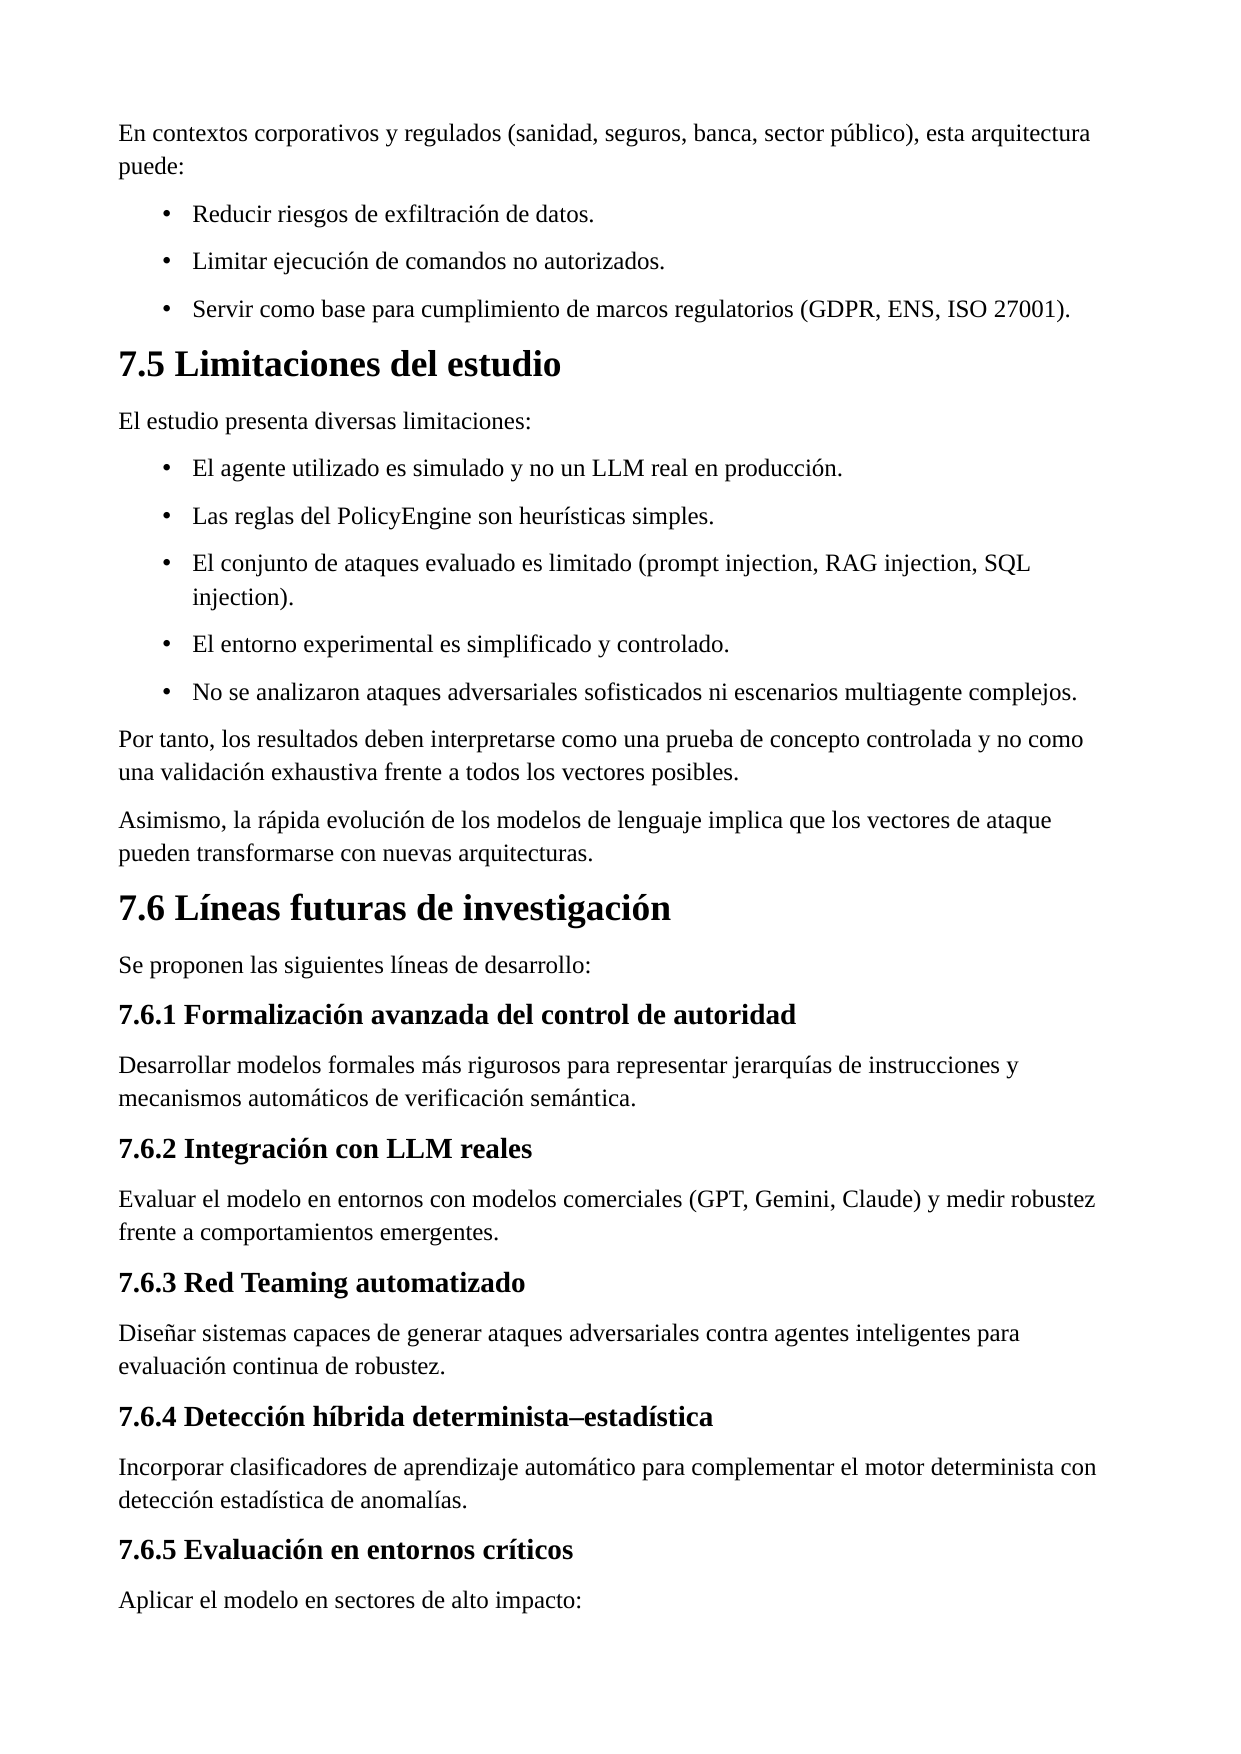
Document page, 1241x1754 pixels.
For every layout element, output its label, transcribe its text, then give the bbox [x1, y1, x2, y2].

list No se analizaron ataques adversariales sofisticados ni escenarios multiagente complejos. [162, 677, 1122, 706]
list Reducir riesgos de exfiltración de datos. [162, 199, 1122, 227]
text Evaluar el modelo en entornos con modelos comerciales (GPT, Gemini, Claude) y medir robustez frente a comportamientos emergentes. [118, 1184, 1122, 1246]
list El entorno experimental es simplificado y controlado. [162, 629, 1122, 658]
text El estudio presenta diversas limitaciones: [118, 406, 1122, 434]
text En contextos corporativos y regulados (sanidad, seguros, banca, sector público), esta arquitectura puede: [118, 118, 1122, 180]
text Por tanto, los resultados deben interpretarse como una prueba de concepto controlada y no como una validación exhaustiva frente a todos los vectores posibles. [118, 724, 1122, 786]
list El agente utilizado es simulado y no un LLM real en producción. [162, 453, 1122, 482]
text Se proponen las siguientes líneas de desarrollo: [118, 950, 1122, 978]
subtitle 7.6 Líneas futuras de investigación [118, 886, 1122, 929]
text Incorporar clasificadores de aprendizaje automático para complementar el motor determinista con detección estadística de anomalías. [118, 1452, 1122, 1513]
subtitle 7.6.2 Integración con LLM reales [118, 1131, 1122, 1165]
list Limitar ejecución de comandos no autorizados. [162, 246, 1122, 275]
text Asimismo, la rápida evolución de los modelos de lenguaje implica que los vectores de ataque pueden transformarse con nuevas arquitecturas. [118, 805, 1122, 867]
text Diseñar sistemas capaces de generar ataques adversariales contra agentes inteligentes para evaluación continua de robustez. [118, 1318, 1122, 1380]
list El conjunto de ataques evaluado es limitado (prompt injection, RAG injection, SQL injection). [162, 548, 1122, 610]
subtitle 7.6.5 Evaluación en entornos críticos [118, 1532, 1122, 1566]
subtitle 7.6.3 Red Teaming automatizado [118, 1265, 1122, 1298]
subtitle 7.5 Limitaciones del estudio [118, 342, 1122, 385]
list Servir como base para cumplimiento de marcos regulatorios (GDPR, ENS, ISO 27001). [162, 294, 1122, 323]
text Desarrollar modelos formales más rigurosos para representar jerarquías de instrucciones y mecanismos automáticos de verificación semántica. [118, 1051, 1122, 1112]
text Aplicar el modelo en sectores de alto impacto: [118, 1586, 1122, 1614]
list Las reglas del PolicyEngine son heurísticas simples. [162, 501, 1122, 530]
subtitle 7.6.4 Detección híbrida determinista–estadística [118, 1399, 1122, 1432]
subtitle 7.6.1 Formalización avanzada del control de autoridad [118, 997, 1122, 1031]
